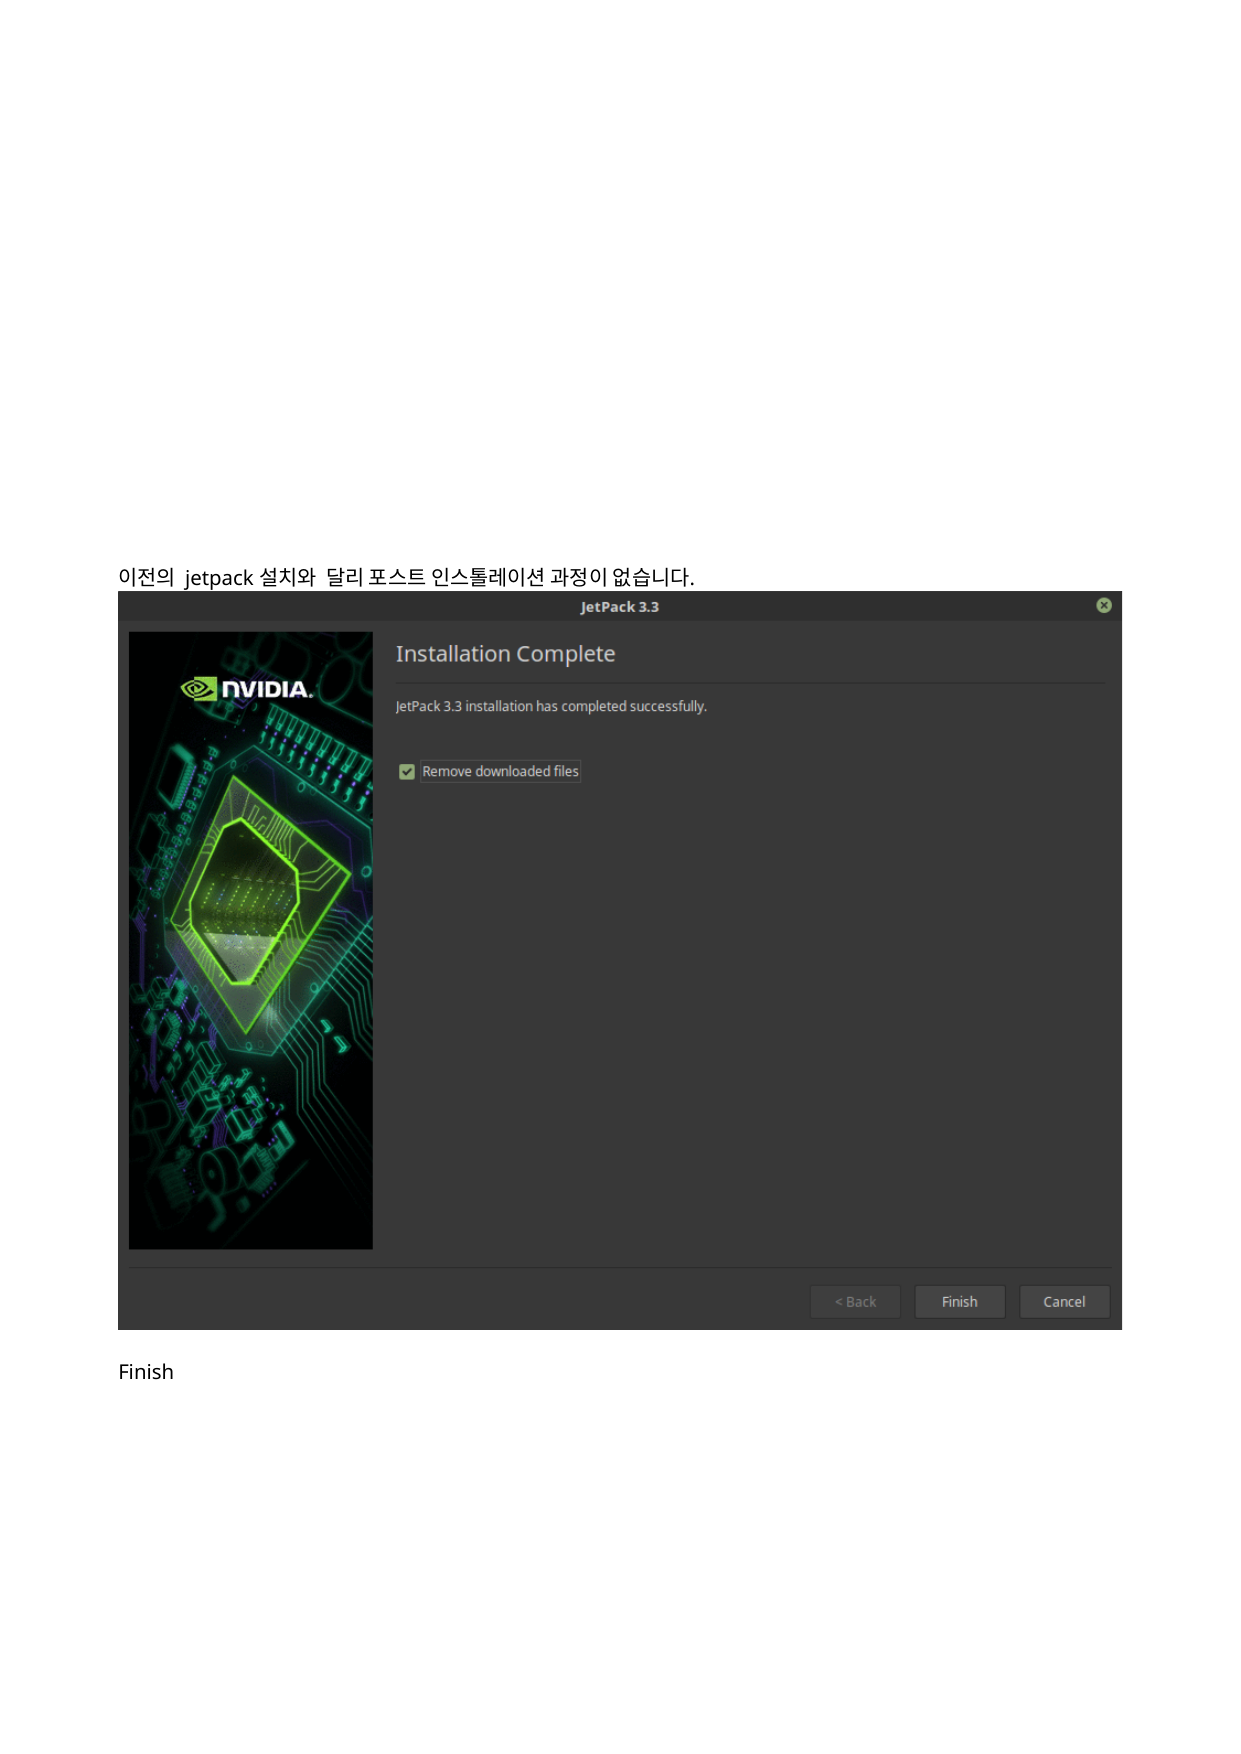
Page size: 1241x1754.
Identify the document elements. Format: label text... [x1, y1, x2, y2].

picture [118, 591, 1123, 1330]
text 이전의 jetpack 설치와 달리 포스트 인스톨레이션 과정이 없습니다. [118, 561, 1122, 591]
text Finish [118, 1358, 1122, 1385]
